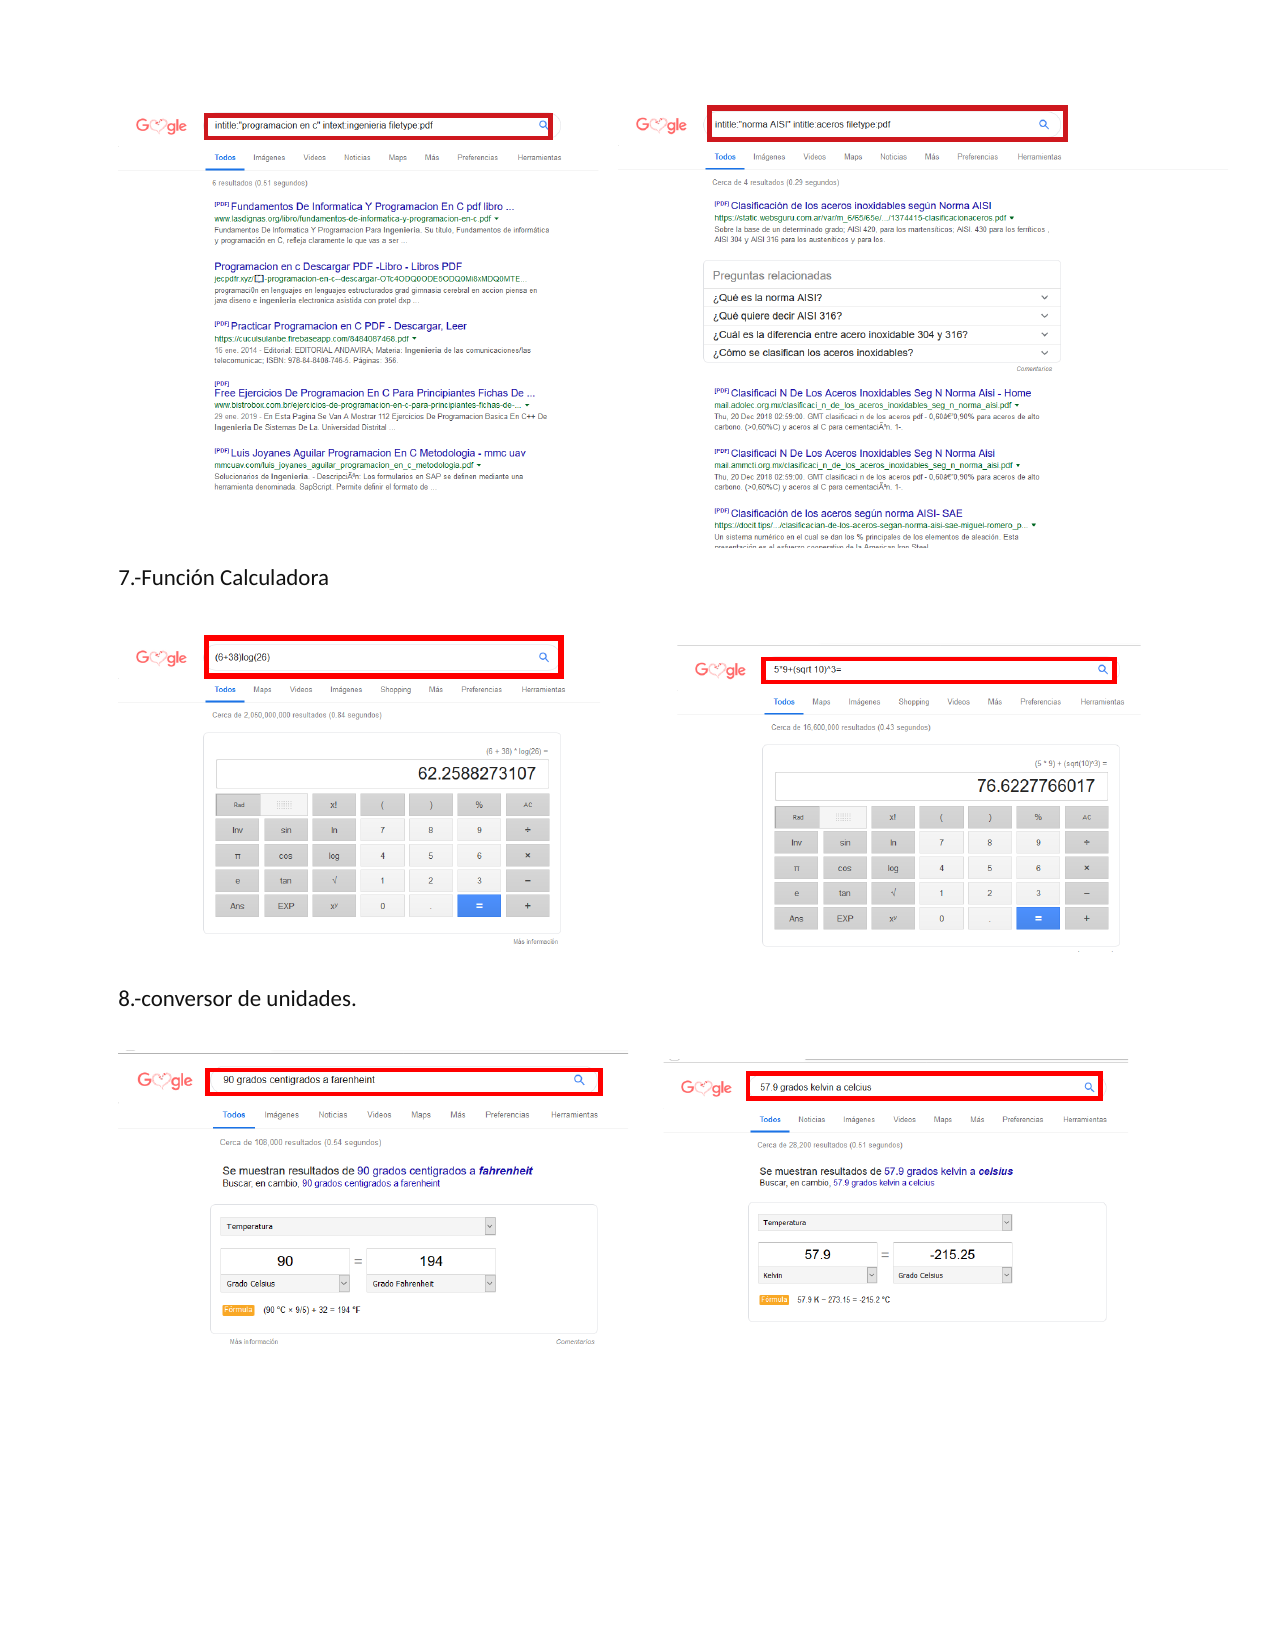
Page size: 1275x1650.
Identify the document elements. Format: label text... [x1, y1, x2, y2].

text 8.-conversor de unidades. [118, 984, 1205, 1012]
text 7.-Función Calculadora [118, 563, 1205, 592]
